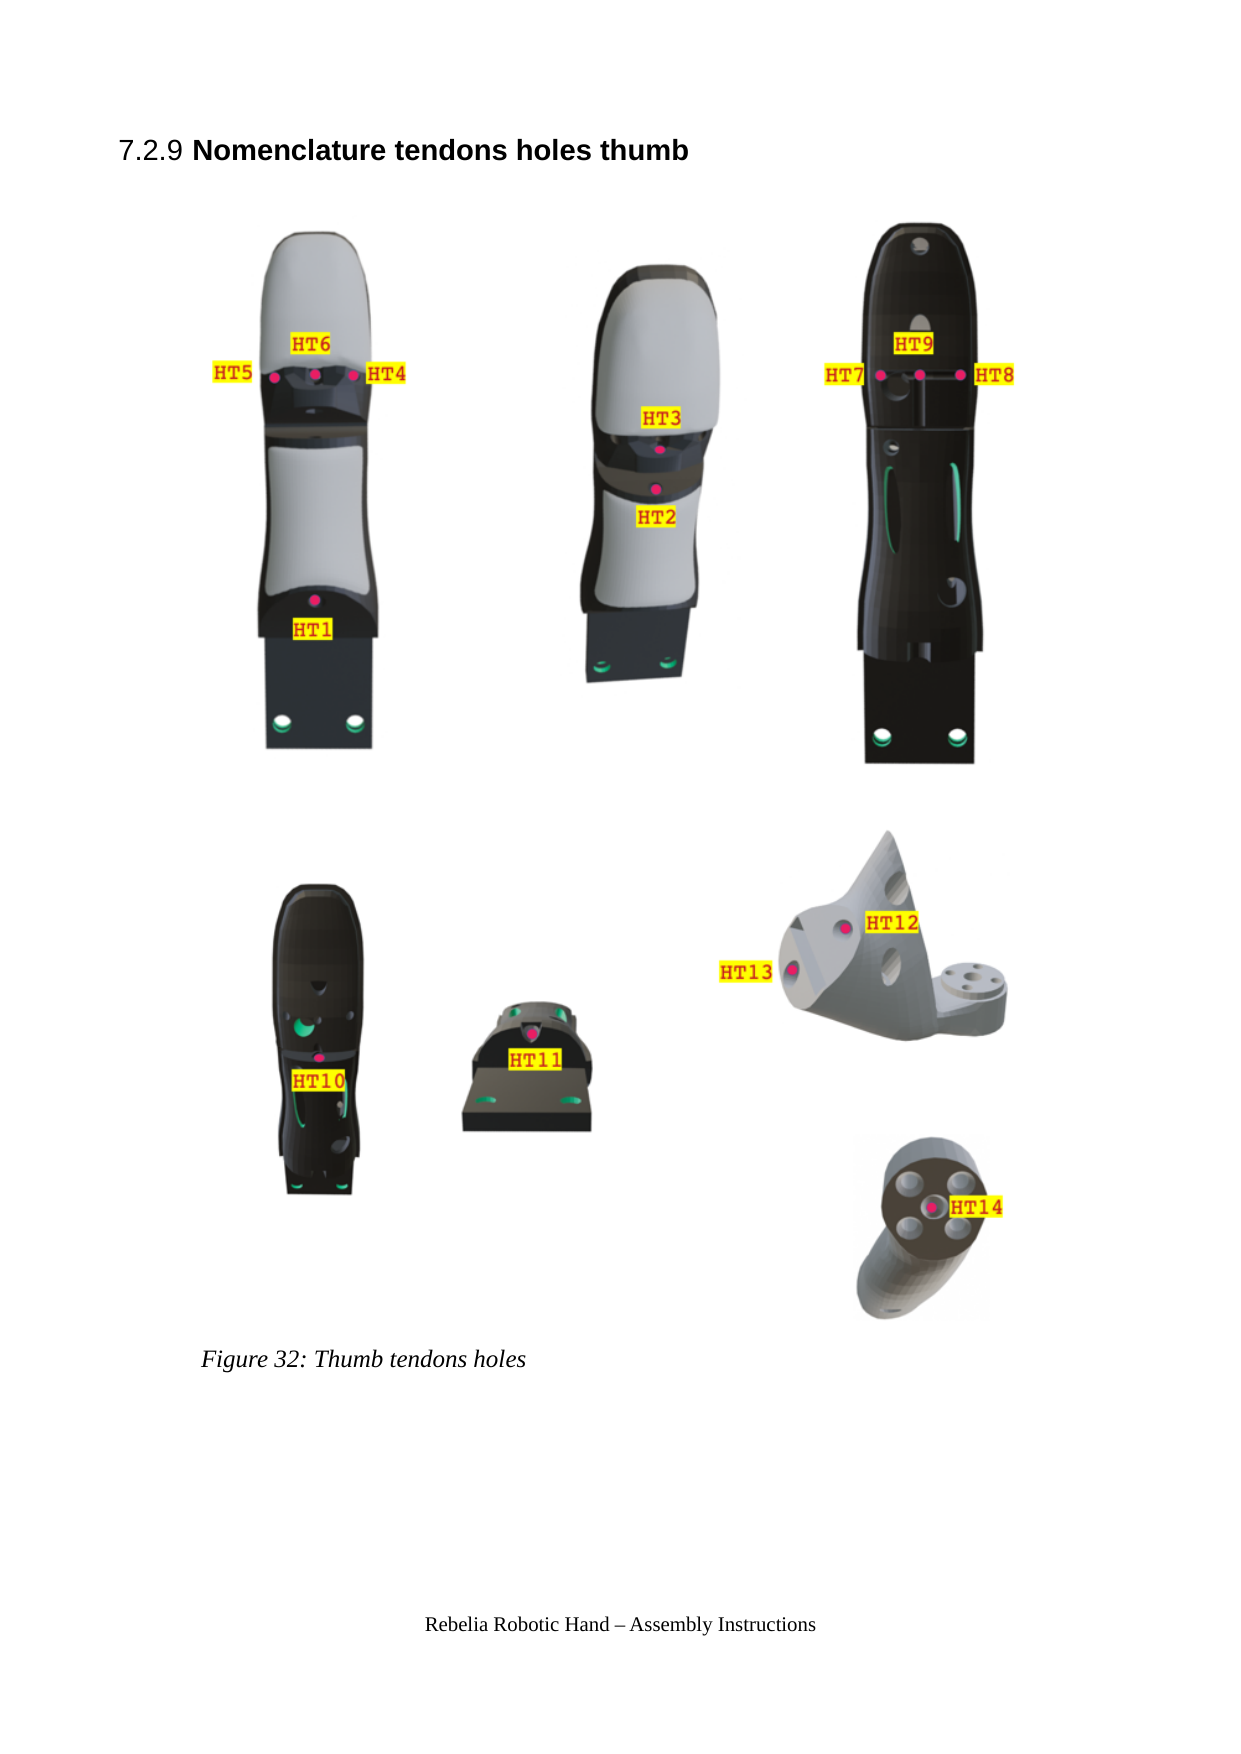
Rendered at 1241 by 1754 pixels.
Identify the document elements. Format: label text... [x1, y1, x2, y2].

subtitle Nomenclature tendons holes thumb [118, 133, 1123, 166]
text Figure 32: Thumb tendons holes [201, 1345, 1040, 1373]
picture [200, 191, 1041, 1345]
